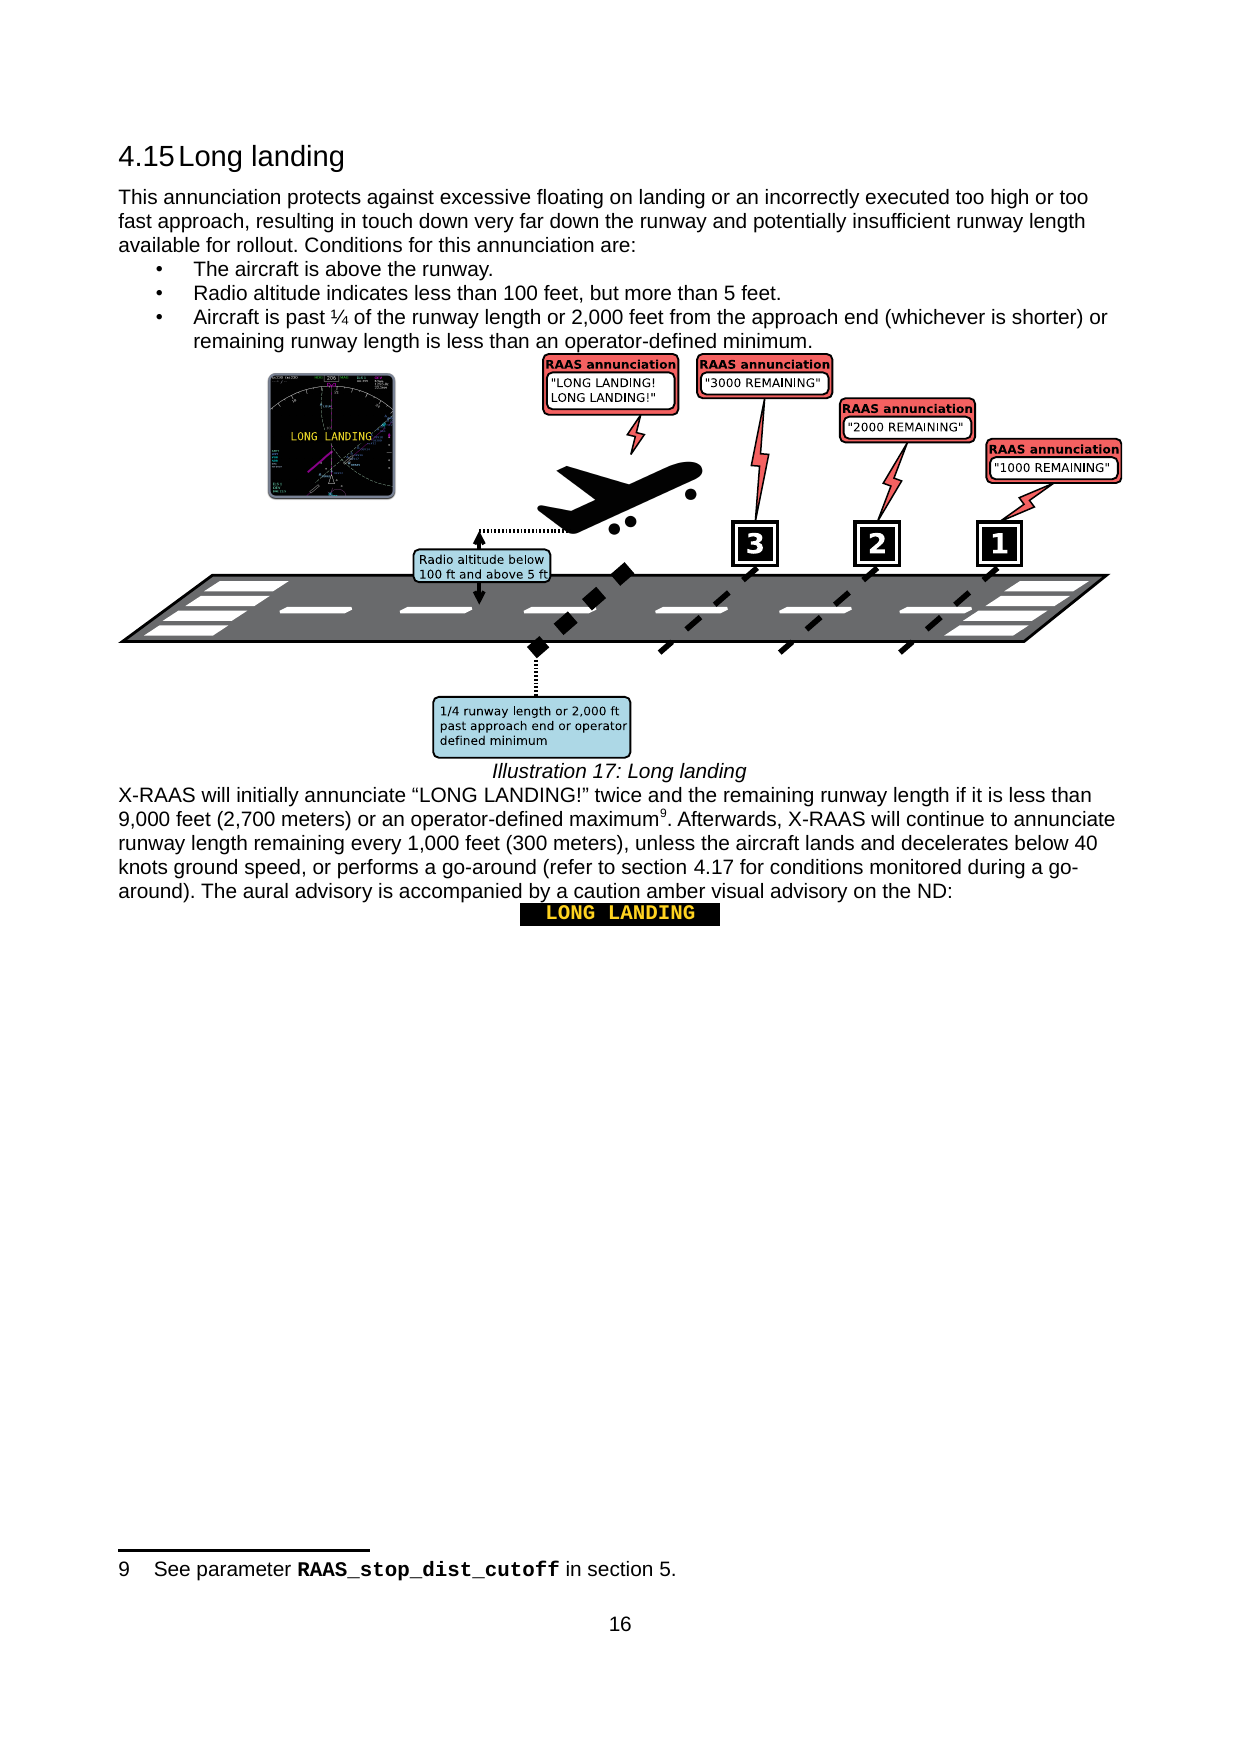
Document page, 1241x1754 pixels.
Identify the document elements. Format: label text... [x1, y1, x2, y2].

text X-RAAS will initially annunciate “LONG LANDING!” twice and the remaining runway length if it is less than 9,000 feet (2,700 meters) or an operator-defined maximum. Afterwards, X-RAAS will continue to annunciate runway length remaining every 1,000 feet (300 meters), unless the aircraft lands and decelerates below 40 knots ground speed, or performs a go-around (refer to section 4.17 for conditions monitored during a go-around). The aural advisory is accompanied by a caution amber visual advisory on the ND: [118, 783, 1122, 902]
list The aircraft is above the runway. [156, 257, 1122, 281]
text This annunciation protects against excessive floating on landing or an incorrectly executed too high or too fast approach, resulting in touch down very far down the runway and potentially insufficient runway length available for rollout. Conditions for this annunciation are: [118, 185, 1122, 257]
text See parameter RAAS_stop_dist_cutoff in section 5. [118, 1557, 1122, 1582]
text LONG LANDING [118, 902, 1122, 926]
subtitle Long landing [118, 139, 1122, 172]
list Radio altitude indicates less than 100 feet, but more than 5 feet. [156, 281, 1122, 305]
text Illustration 17: Long landing [118, 759, 1122, 783]
list Aircraft is past ¼ of the runway length or 2,000 feet from the approach end (whichever is shorter) or remaining runway length is less than an operator-defined minimum. [156, 305, 1122, 353]
